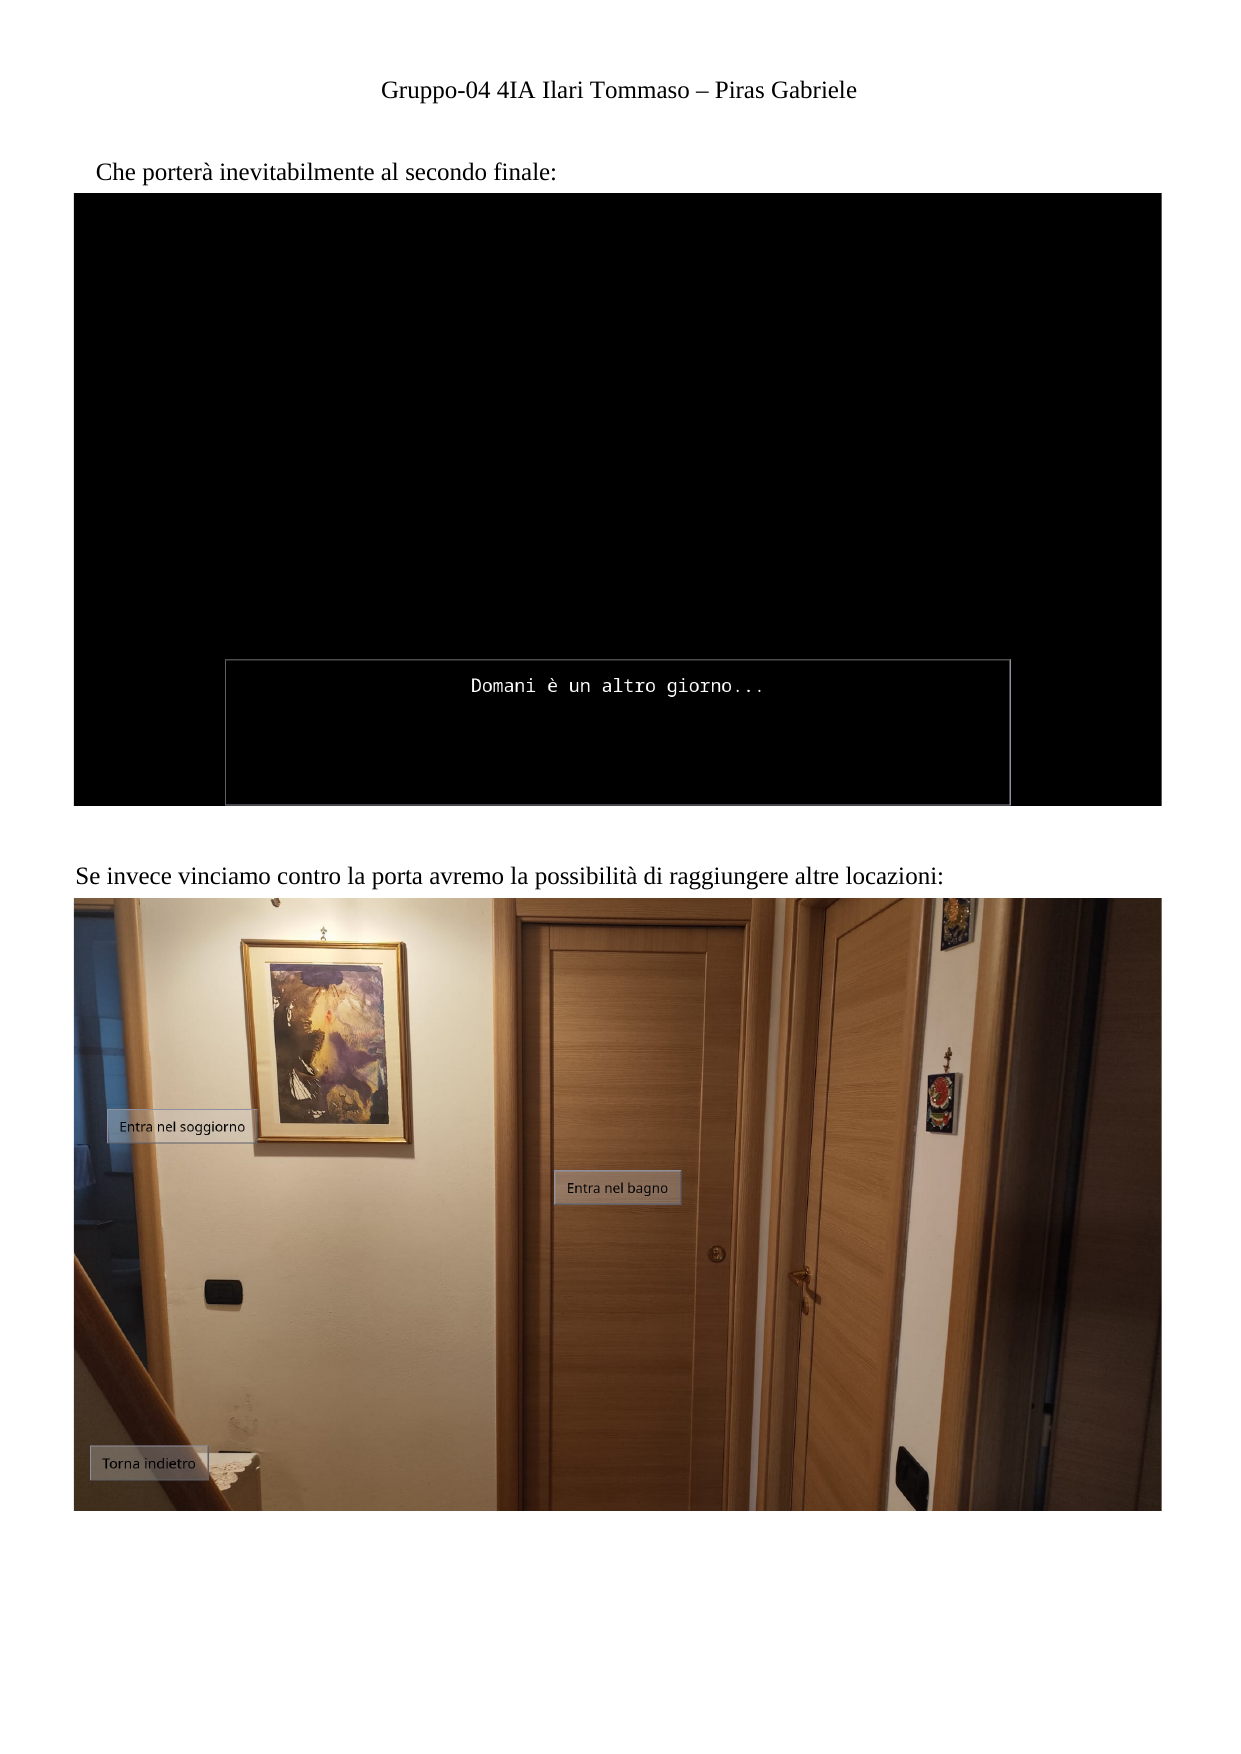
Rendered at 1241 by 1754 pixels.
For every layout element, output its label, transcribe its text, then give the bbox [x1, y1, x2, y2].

picture [73, 898, 1162, 1511]
text Se invece vinciamo contro la porta avremo la possibilità di raggiungere altre locazioni: [75, 862, 1161, 889]
text Che porterà inevitabilmente al secondo finale: [96, 159, 1161, 186]
picture [73, 193, 1162, 806]
